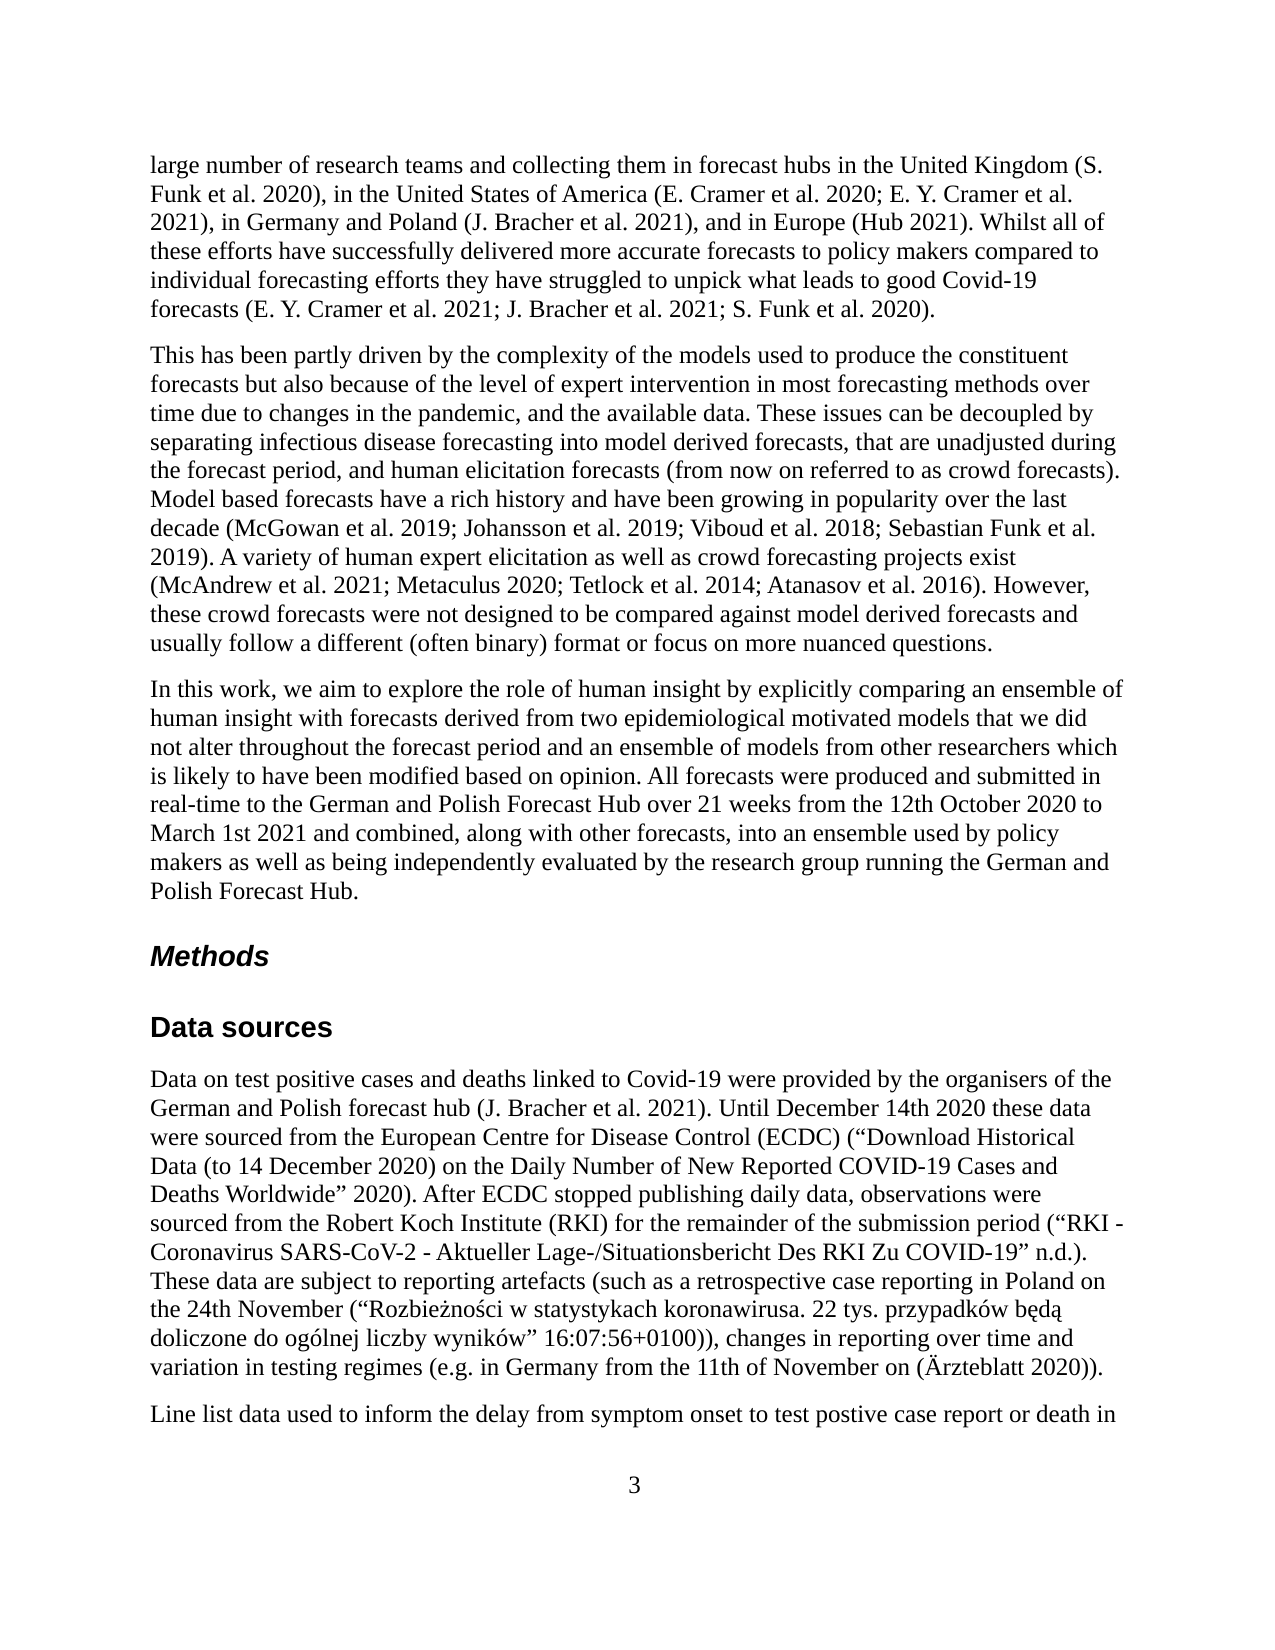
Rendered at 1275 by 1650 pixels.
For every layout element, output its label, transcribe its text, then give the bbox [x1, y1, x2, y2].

text Line list data used to inform the delay from symptom onset to test postive case report or death in [150, 1399, 1125, 1427]
text large number of research teams and collecting them in forecast hubs in the United Kingdom (S. Funk et al. 2020), in the United States of America (E. Cramer et al. 2020; E. Y. Cramer et al. 2021), in Germany and Poland (J. Bracher et al. 2021), and in Europe (Hub 2021). Whilst all of these efforts have successfully delivered more accurate forecasts to policy makers compared to individual forecasting efforts they have struggled to unpick what leads to good Covid-19 forecasts (E. Y. Cramer et al. 2021; J. Bracher et al. 2021; S. Funk et al. 2020). [150, 150, 1125, 322]
text Data on test positive cases and deaths linked to Covid-19 were provided by the organisers of the German and Polish forecast hub (J. Bracher et al. 2021). Until December 14th 2020 these data were sourced from the European Centre for Disease Control (ECDC) (“Download Historical Data (to 14 December 2020) on the Daily Number of New Reported COVID-19 Cases and Deaths Worldwide” 2020). After ECDC stopped publishing daily data, observations were sourced from the Robert Koch Institute (RKI) for the remainder of the submission period (“RKI - Coronavirus SARS-CoV-2 - Aktueller Lage-/Situationsbericht Des RKI Zu COVID-19” n.d.). These data are subject to reporting artefacts (such as a retrospective case reporting in Poland on the 24th November (“Rozbieżności w statystykach koronawirusa. 22 tys. przypadków będą doliczone do ogólnej liczby wyników” 16:07:56+0100)), changes in reporting over time and variation in testing regimes (e.g. in Germany from the 11th of November on (Ärzteblatt 2020)). [150, 1064, 1125, 1381]
subtitle Data sources [150, 1009, 1125, 1043]
text In this work, we aim to explore the role of human insight by explicitly comparing an ensemble of human insight with forecasts derived from two epidemiological motivated models that we did not alter throughout the forecast period and an ensemble of models from other researchers which is likely to have been modified based on opinion. All forecasts were produced and submitted in real-time to the German and Polish Forecast Hub over 21 weeks from the 12th October 2020 to March 1st 2021 and combined, along with other forecasts, into an ensemble used by policy makers as well as being independently evaluated by the research group running the German and Polish Forecast Hub. [150, 674, 1125, 904]
subtitle Methods [150, 938, 1125, 972]
text This has been partly driven by the complexity of the models used to produce the constituent forecasts but also because of the level of expert intervention in most forecasting methods over time due to changes in the pandemic, and the available data. These issues can be decoupled by separating infectious disease forecasting into model derived forecasts, that are unadjusted during the forecast period, and human elicitation forecasts (from now on referred to as crowd forecasts). Model based forecasts have a rich history and have been growing in popularity over the last decade (McGowan et al. 2019; Johansson et al. 2019; Viboud et al. 2018; Sebastian Funk et al. 2019). A variety of human expert elicitation as well as crowd forecasting projects exist (McAndrew et al. 2021; Metaculus 2020; Tetlock et al. 2014; Atanasov et al. 2016). However, these crowd forecasts were not designed to be compared against model derived forecasts and usually follow a different (often binary) format or focus on more nuanced questions. [150, 340, 1125, 657]
